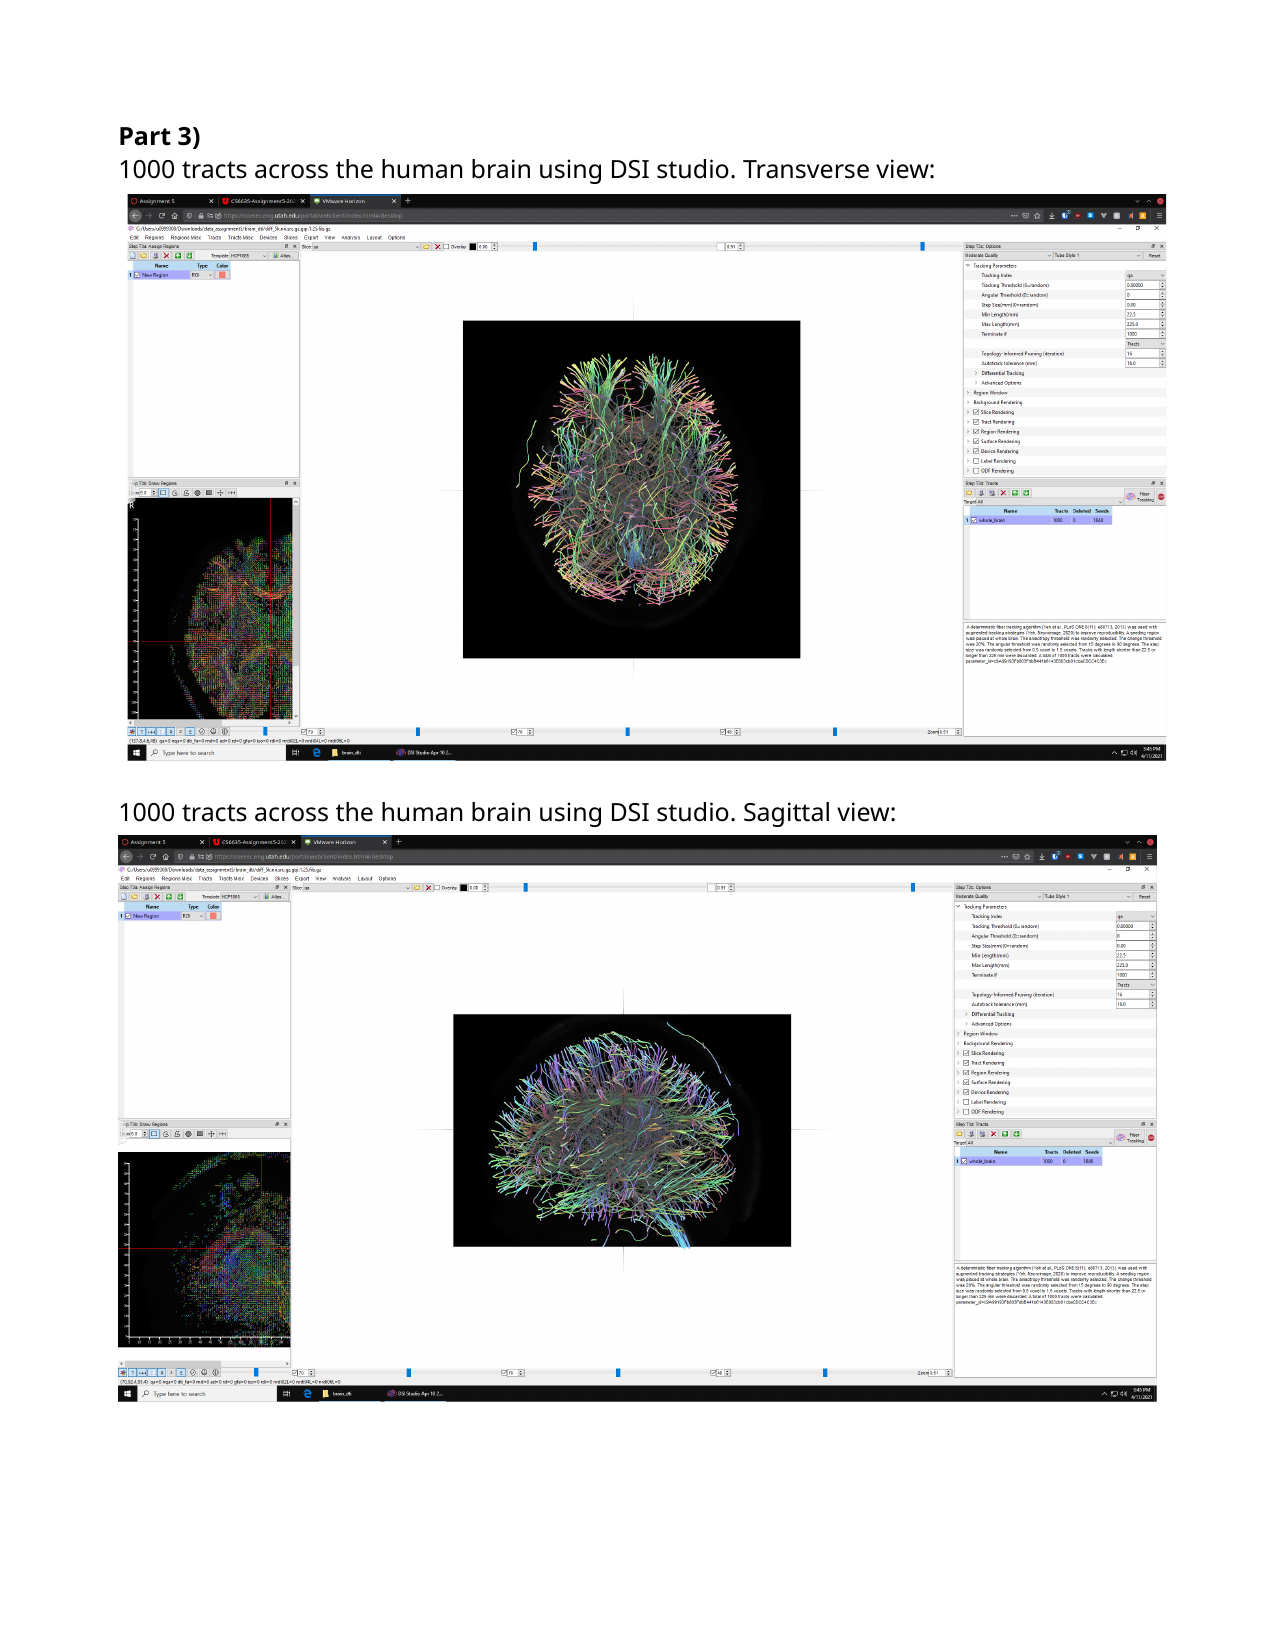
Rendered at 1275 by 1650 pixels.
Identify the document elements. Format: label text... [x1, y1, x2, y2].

text Part 3) [118, 118, 1157, 152]
text 1000 tracts across the human brain using DSI studio. Sagittal view: [118, 794, 1157, 828]
text 1000 tracts across the human brain using DSI studio. Transverse view: [118, 152, 1157, 186]
picture [127, 194, 1167, 761]
picture [118, 835, 1157, 1402]
